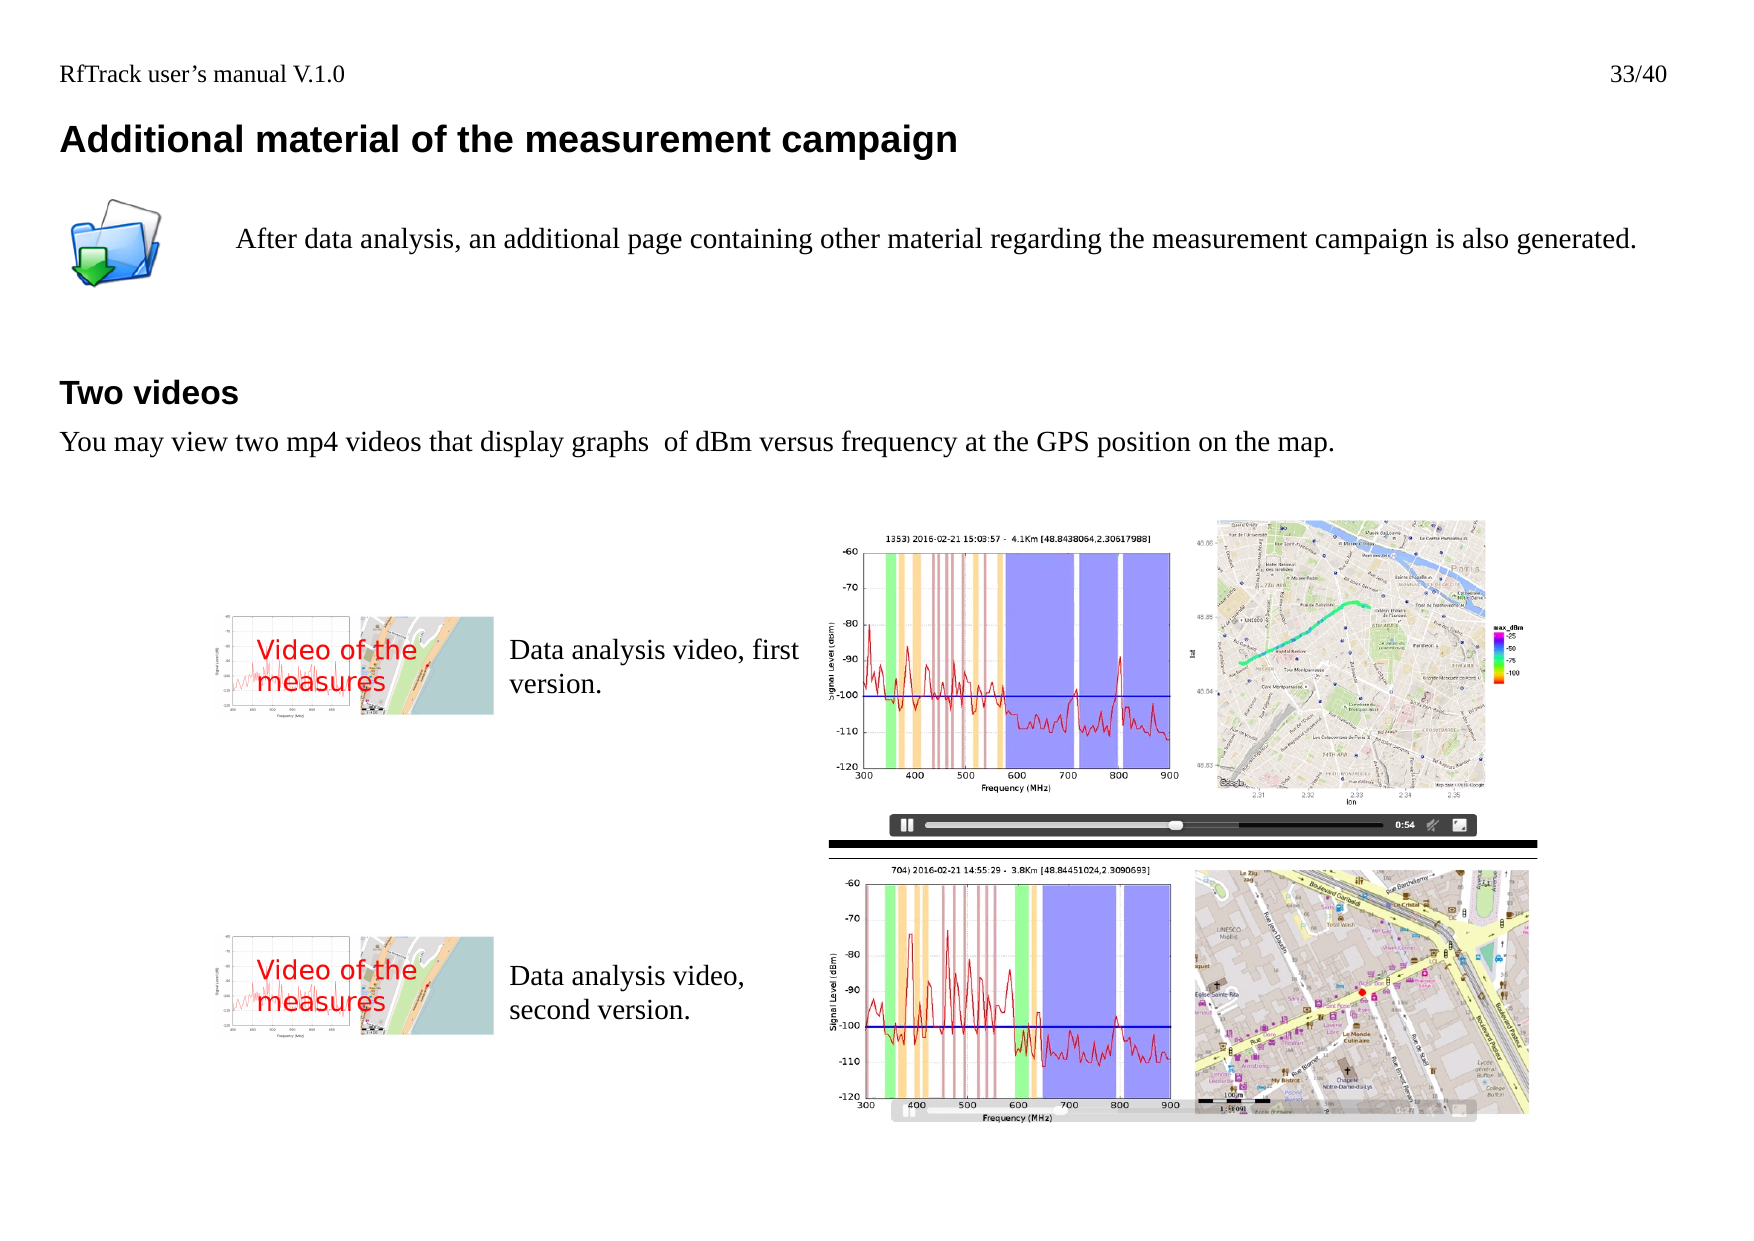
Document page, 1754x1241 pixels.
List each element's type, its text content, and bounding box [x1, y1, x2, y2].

table_cell Data analysis video, second version. [504, 853, 823, 1131]
table_header [823, 479, 1546, 853]
subtitle Two videos [59, 373, 1695, 412]
picture [214, 612, 498, 719]
picture [214, 932, 498, 1039]
table_cell [823, 853, 1546, 1131]
table_header Data analysis video, first version. [504, 479, 823, 853]
table_header [59, 174, 230, 303]
subtitle Additional material of the measurement campaign [59, 117, 1695, 161]
picture [828, 484, 1538, 848]
table_header After data analysis, an additional page containing other material regarding the measurement campaign is also generated. [230, 174, 1695, 303]
text You may view two mp4 videos that display graphs of dBm versus frequency at the GPS position on the map. [59, 424, 1695, 458]
table_cell [209, 853, 503, 1131]
picture [64, 179, 176, 298]
table_header [209, 479, 503, 853]
picture [828, 858, 1538, 1125]
